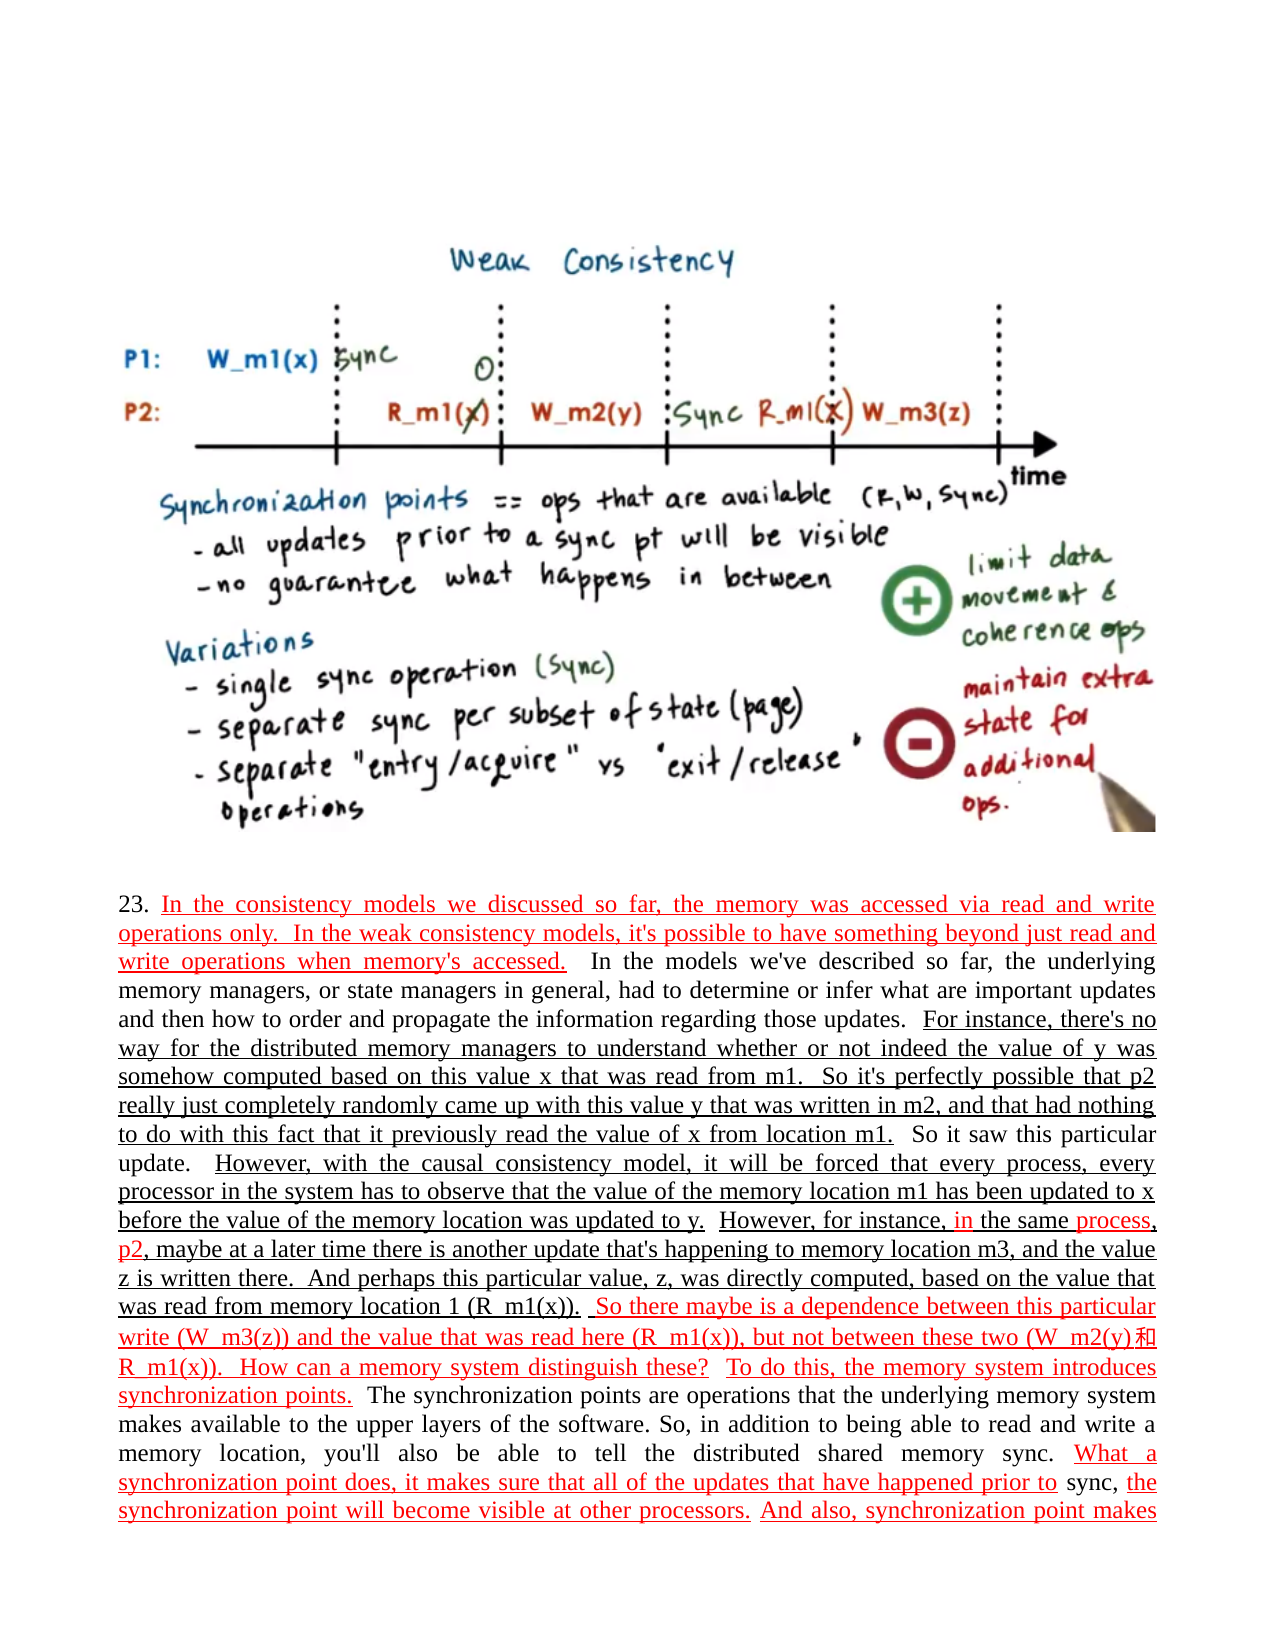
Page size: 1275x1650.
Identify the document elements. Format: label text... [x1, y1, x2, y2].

text somehow computed based on this value x that was read from m1. So it's perfectly possible that p2 really just completely randomly came up with this value y that was written in m2, and that had nothing to do with this fact that it previously read the value of x from location m1. So it saw this particular update. However, with the causal consistency model, it will be forced that every process, every processor in the system has to observe that the value of the memory location m1 has been updated to x before the value of the memory location was updated to y. However, for instance, in the same process, p2, maybe at a later time there is another update that's happening to memory location m3, and the value [118, 1059, 1157, 1259]
text 23. In the consistency models we discussed so far, the memory was accessed via read and write operations only. In the weak consistency models, it's possible to have something beyond just read and [118, 889, 1157, 943]
text write operations when memory's accessed. In the models we've described so far, the underlying memory managers, or state managers in general, had to determine or infer what are important updates and then how to order and propagate the information regarding those updates. For instance, there's no way for the distributed memory managers to understand whether or not indeed the value of y was [118, 944, 1157, 1058]
picture [118, 233, 1157, 832]
text z is written there. And perhaps this particular value, z, was directly computed, based on the value that was read from memory location 1 (R_m1(x)). So there maybe is a dependence between this particular write (W_m3(z)) and the value that was read here (R_m1(x)), but not between these two (W_m2(y)和R_m1(x)). How can a memory system distinguish these? To do this, the memory system introduces synchronization points. The synchronization points are operations that the underlying memory system makes available to the upper layers of the software. So, in addition to being able to read and write a memory location, you'll also be able to tell the distributed shared memory sync. What a synchronization point does, it makes sure that all of the updates that have happened prior to sync, the synchronization point will become visible at other processors. And also, synchronization point makes [118, 1260, 1157, 1524]
